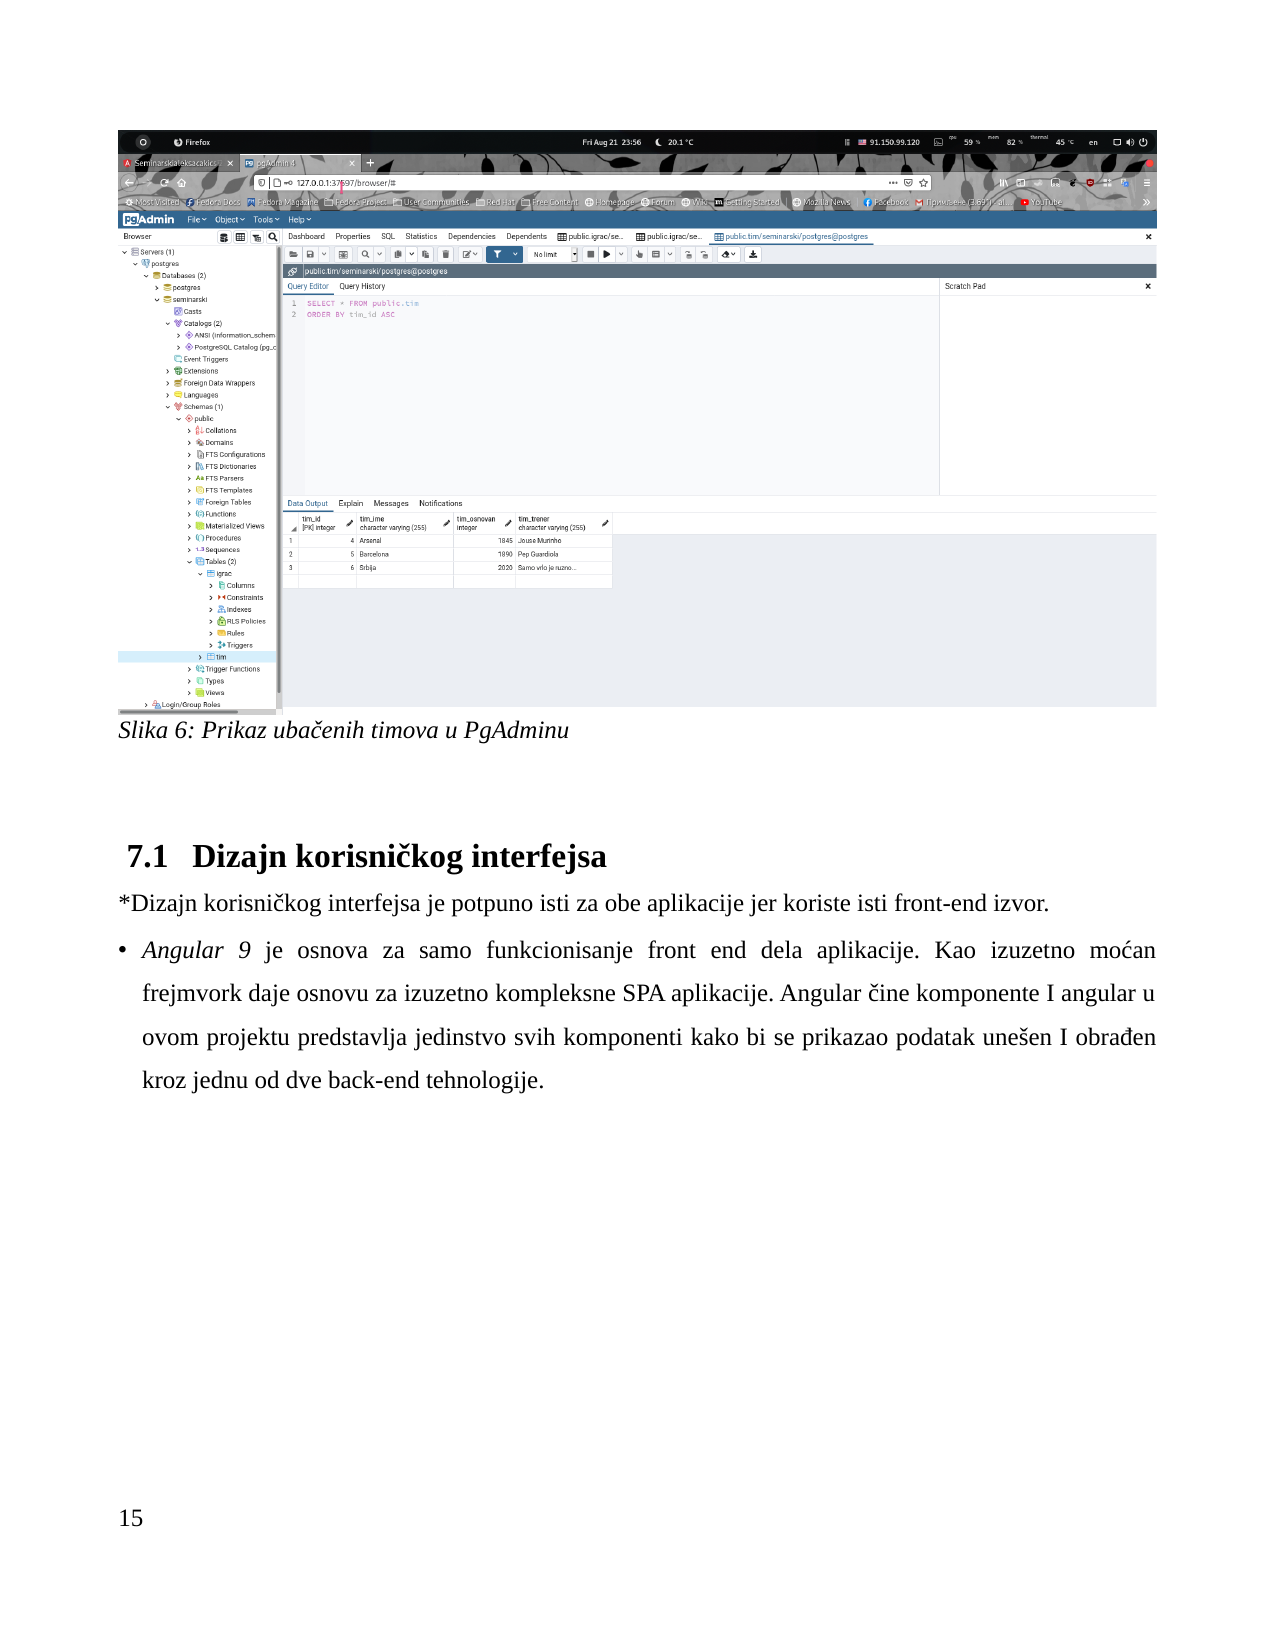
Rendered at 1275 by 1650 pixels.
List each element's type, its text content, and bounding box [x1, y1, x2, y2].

picture [118, 130, 1157, 715]
text Slika 6: Prikaz ubačenih timova u PgAdminu [118, 715, 1157, 744]
text *Dizajn korisničkog interfejsa je potpuno isti za obe aplikacije jer koriste isti front-end izvor. [118, 888, 1157, 916]
subtitle Dizajn korisničkog interfejsa [118, 837, 1157, 875]
list Angular 9 je osnova za samo funkcionisanje front end dela aplikacije. Kao izuzetno moćan frejmvork daje osnovu za izuzetno kompleksne SPA aplikacije. Angular čine komponente I angular u ovom projektu predstavlja jedinstvo svih komponenti kako bi se prikazao podatak unešen I obrađen kroz jednu od dve back-end tehnologije. [118, 935, 1157, 1093]
